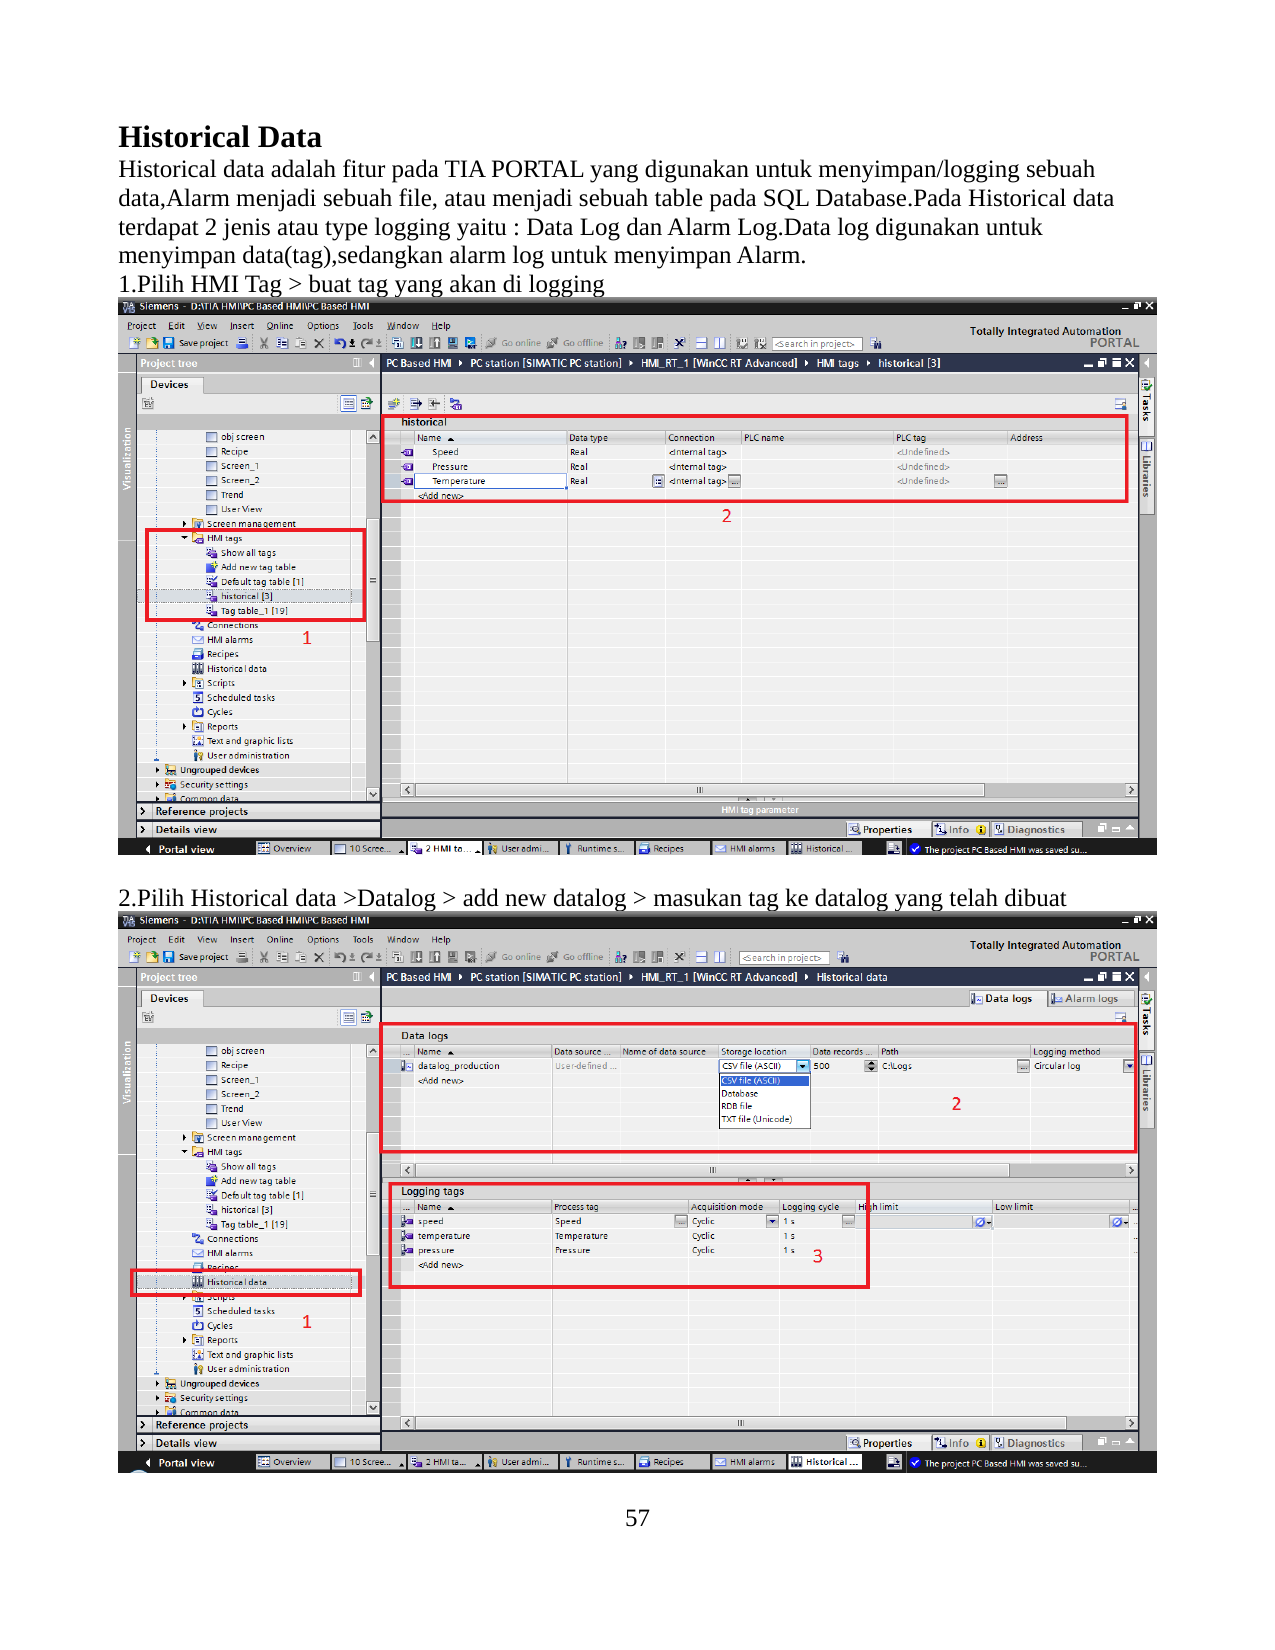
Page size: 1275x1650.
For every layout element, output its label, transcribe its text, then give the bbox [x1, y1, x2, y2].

text Historical data adalah fitur pada TIA PORTAL yang digunakan untuk menyimpan/logging sebuah data,Alarm menjadi sebuah file, atau menjadi sebuah table pada SQL Database.Pada Historical data terdapat 2 jenis atau type logging yaitu : Data Log dan Alarm Log.Data log digunakan untuk menyimpan data(tag),sedangkan alarm log untuk menyimpan Alarm. [118, 154, 1157, 269]
text 2.Pilih Historical data >Datalog > add new datalog > masukan tag ke datalog yang telah dibuat [118, 883, 1157, 911]
text Historical Data [118, 118, 1157, 154]
picture [118, 297, 1157, 855]
picture [118, 911, 1157, 1473]
text 1.Pilih HMI Tag > buat tag yang akan di logging [118, 269, 1157, 297]
